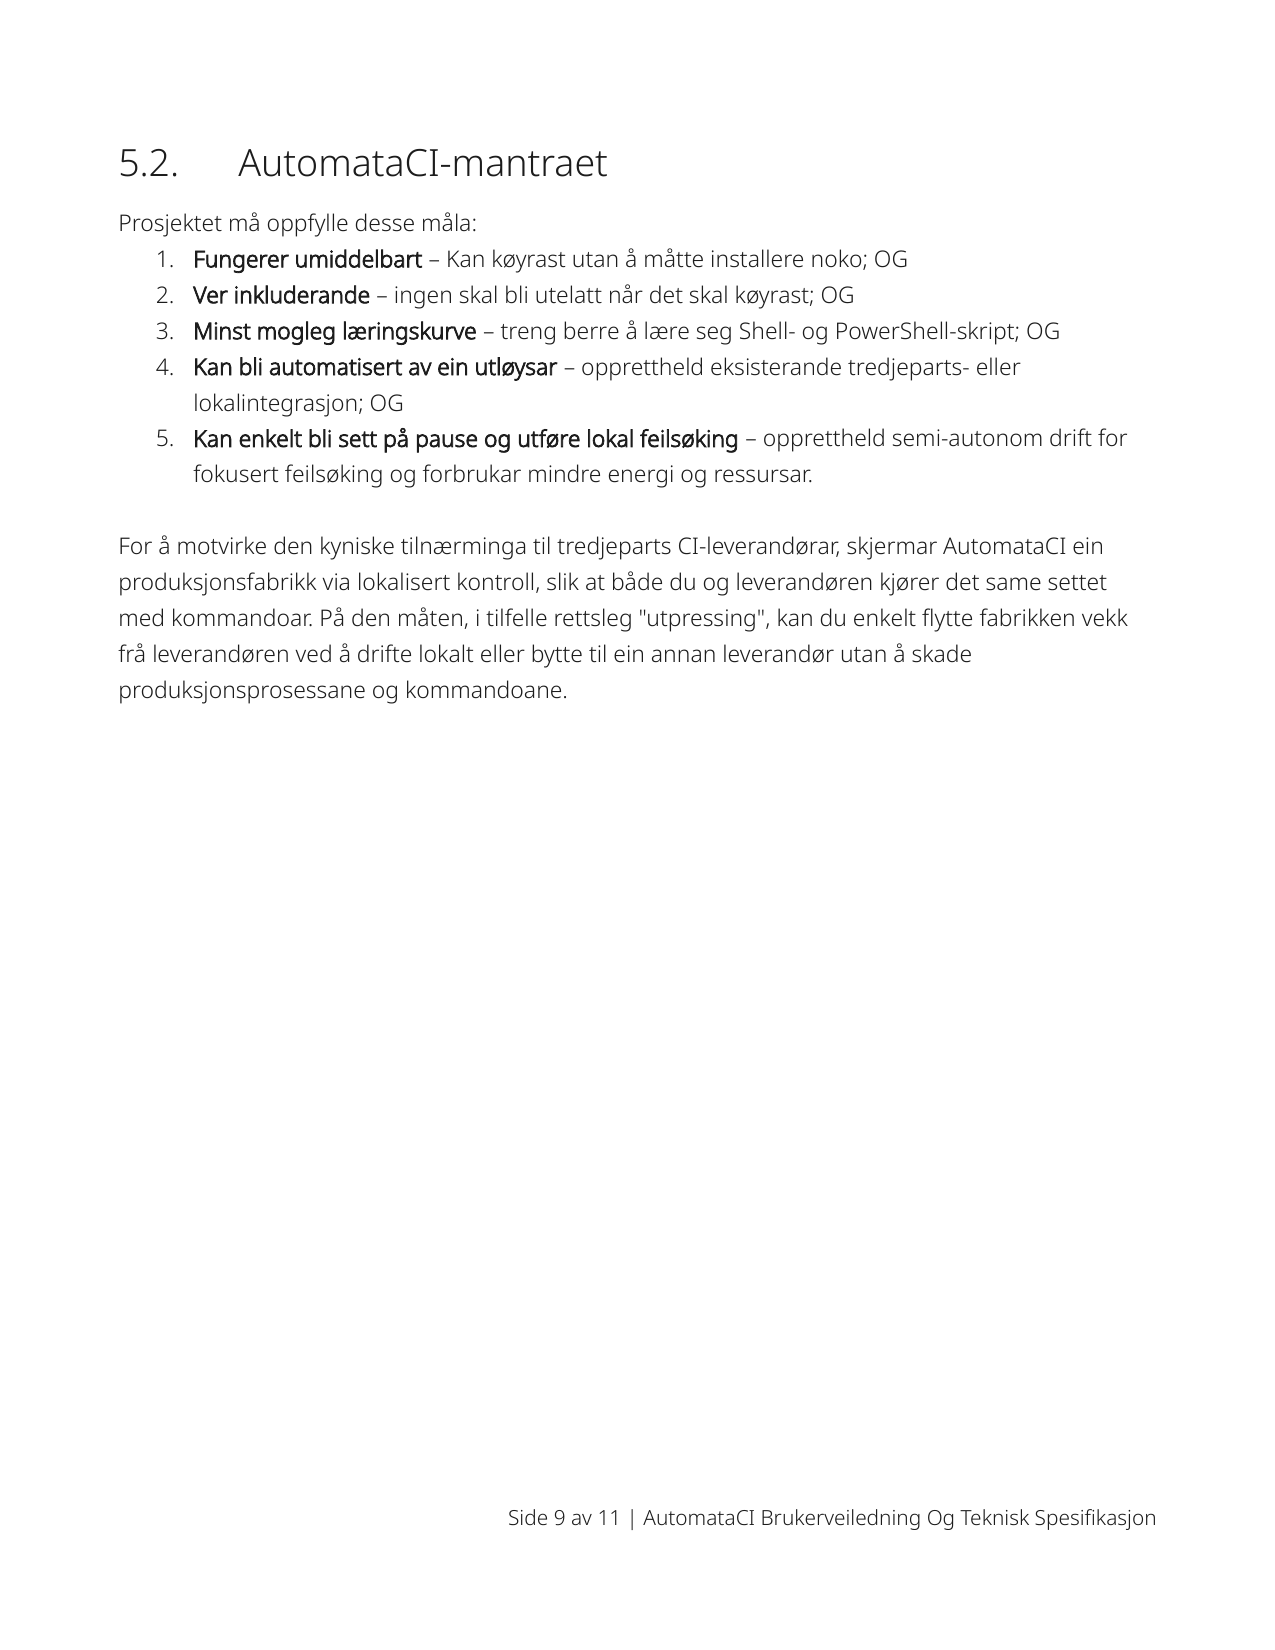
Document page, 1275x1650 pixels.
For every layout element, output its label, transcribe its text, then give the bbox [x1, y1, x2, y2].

list Fungerer umiddelbart – Kan køyrast utan å måtte installere noko; OG [156, 243, 1157, 274]
text Prosjektet må oppfylle desse måla: [118, 207, 1157, 238]
list Kan enkelt bli sett på pause og utføre lokal feilsøking – opprettheld semi-autonom drift for fokusert feilsøking og forbrukar mindre energi og ressursar. [156, 422, 1157, 489]
text For å motvirke den kyniske tilnærminga til tredjeparts CI-leverandørar, skjermar AutomataCI ein produksjonsfabrikk via lokalisert kontroll, slik at både du og leverandøren kjører det same settet med kommandoar. På den måten, i tilfelle rettsleg "utpressing", kan du enkelt flytte fabrikken vekk frå leverandøren ved å drifte lokalt eller bytte til ein annan leverandør utan å skade produksjonsprosessane og kommandoane. [118, 530, 1157, 705]
subtitle AutomataCI-mantraet [118, 136, 1157, 187]
list Kan bli automatisert av ein utløysar – opprettheld eksisterande tredjeparts- eller lokalintegrasjon; OG [156, 351, 1157, 418]
list Minst mogleg læringskurve – treng berre å lære seg Shell- og PowerShell-skript; OG [156, 314, 1157, 346]
list Ver inkluderande – ingen skal bli utelatt når det skal køyrast; OG [156, 279, 1157, 310]
